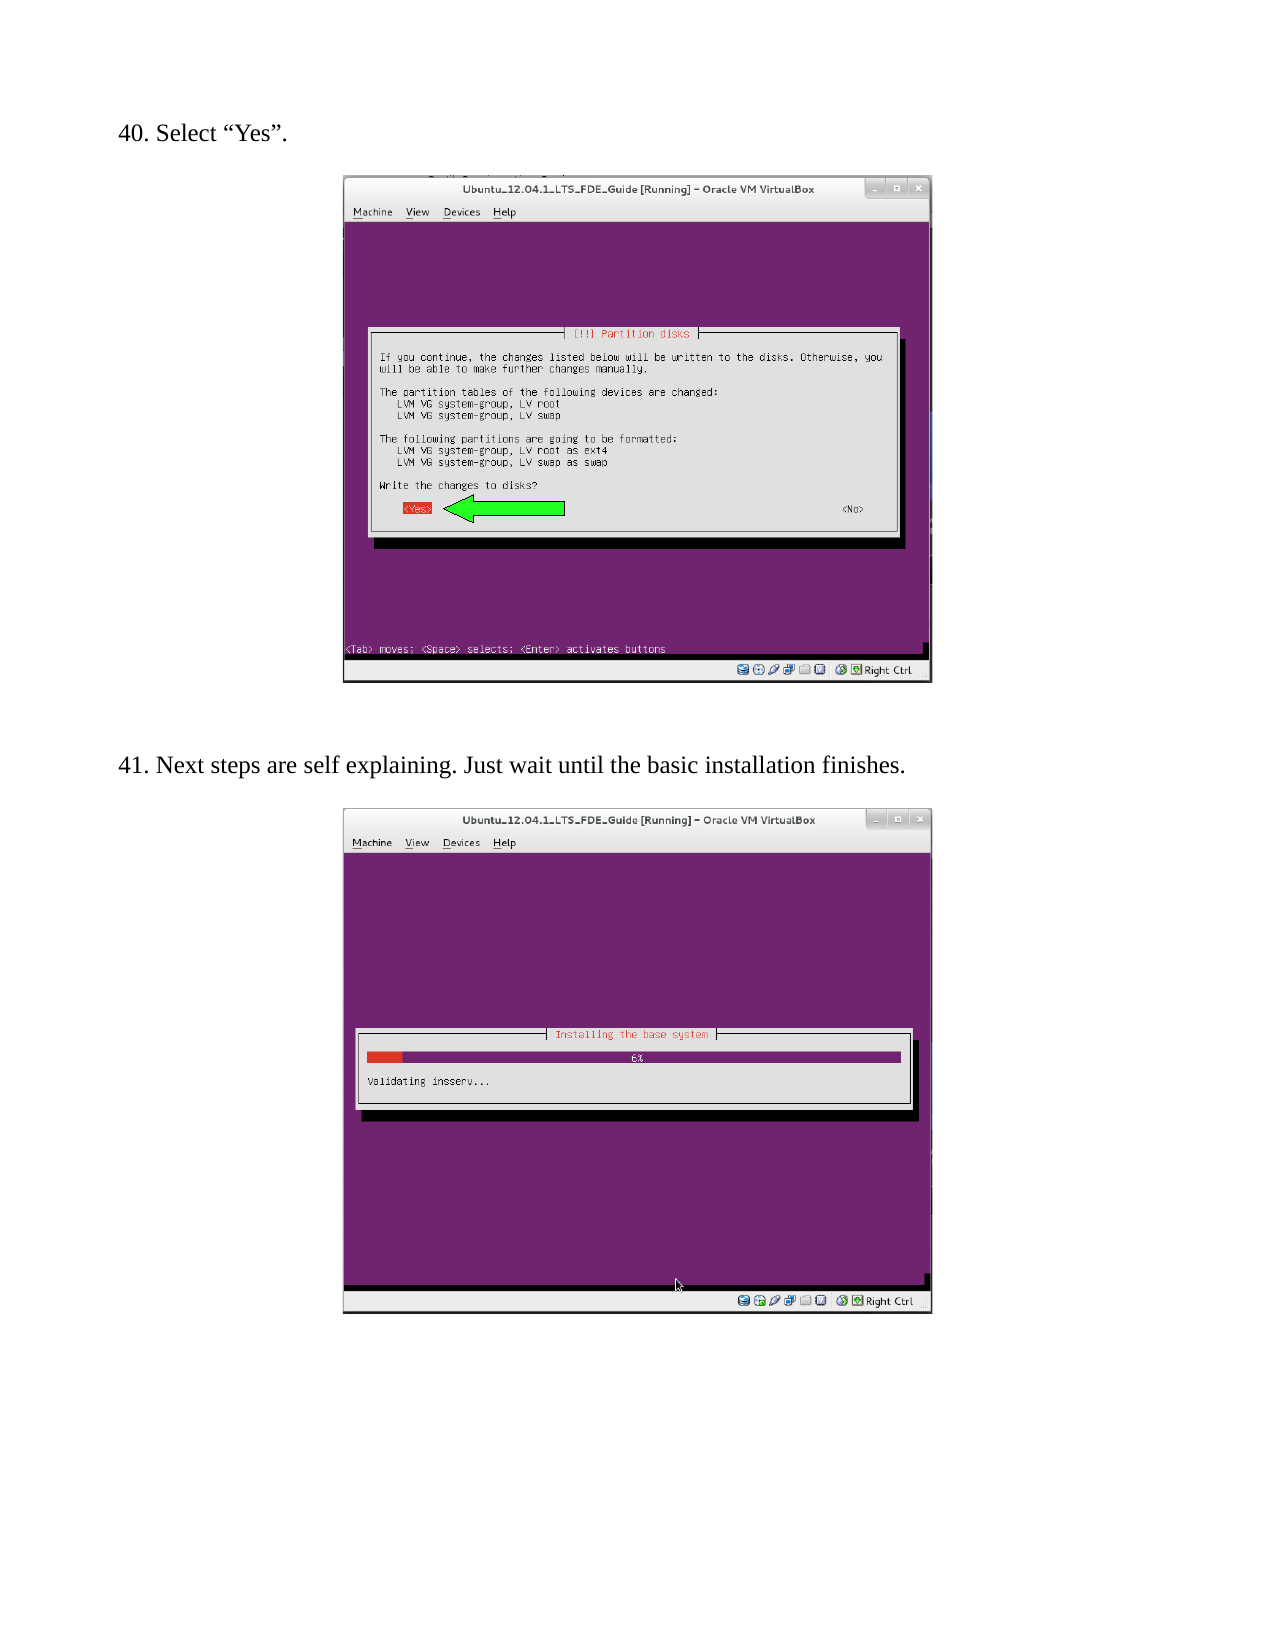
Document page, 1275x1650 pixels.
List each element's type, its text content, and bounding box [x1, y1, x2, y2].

picture [342, 175, 933, 683]
text 40. Select “Yes”. [118, 118, 1157, 147]
picture [342, 808, 933, 1314]
text 41. Next steps are self explaining. Just wait until the basic installation finishes. [118, 751, 1157, 779]
